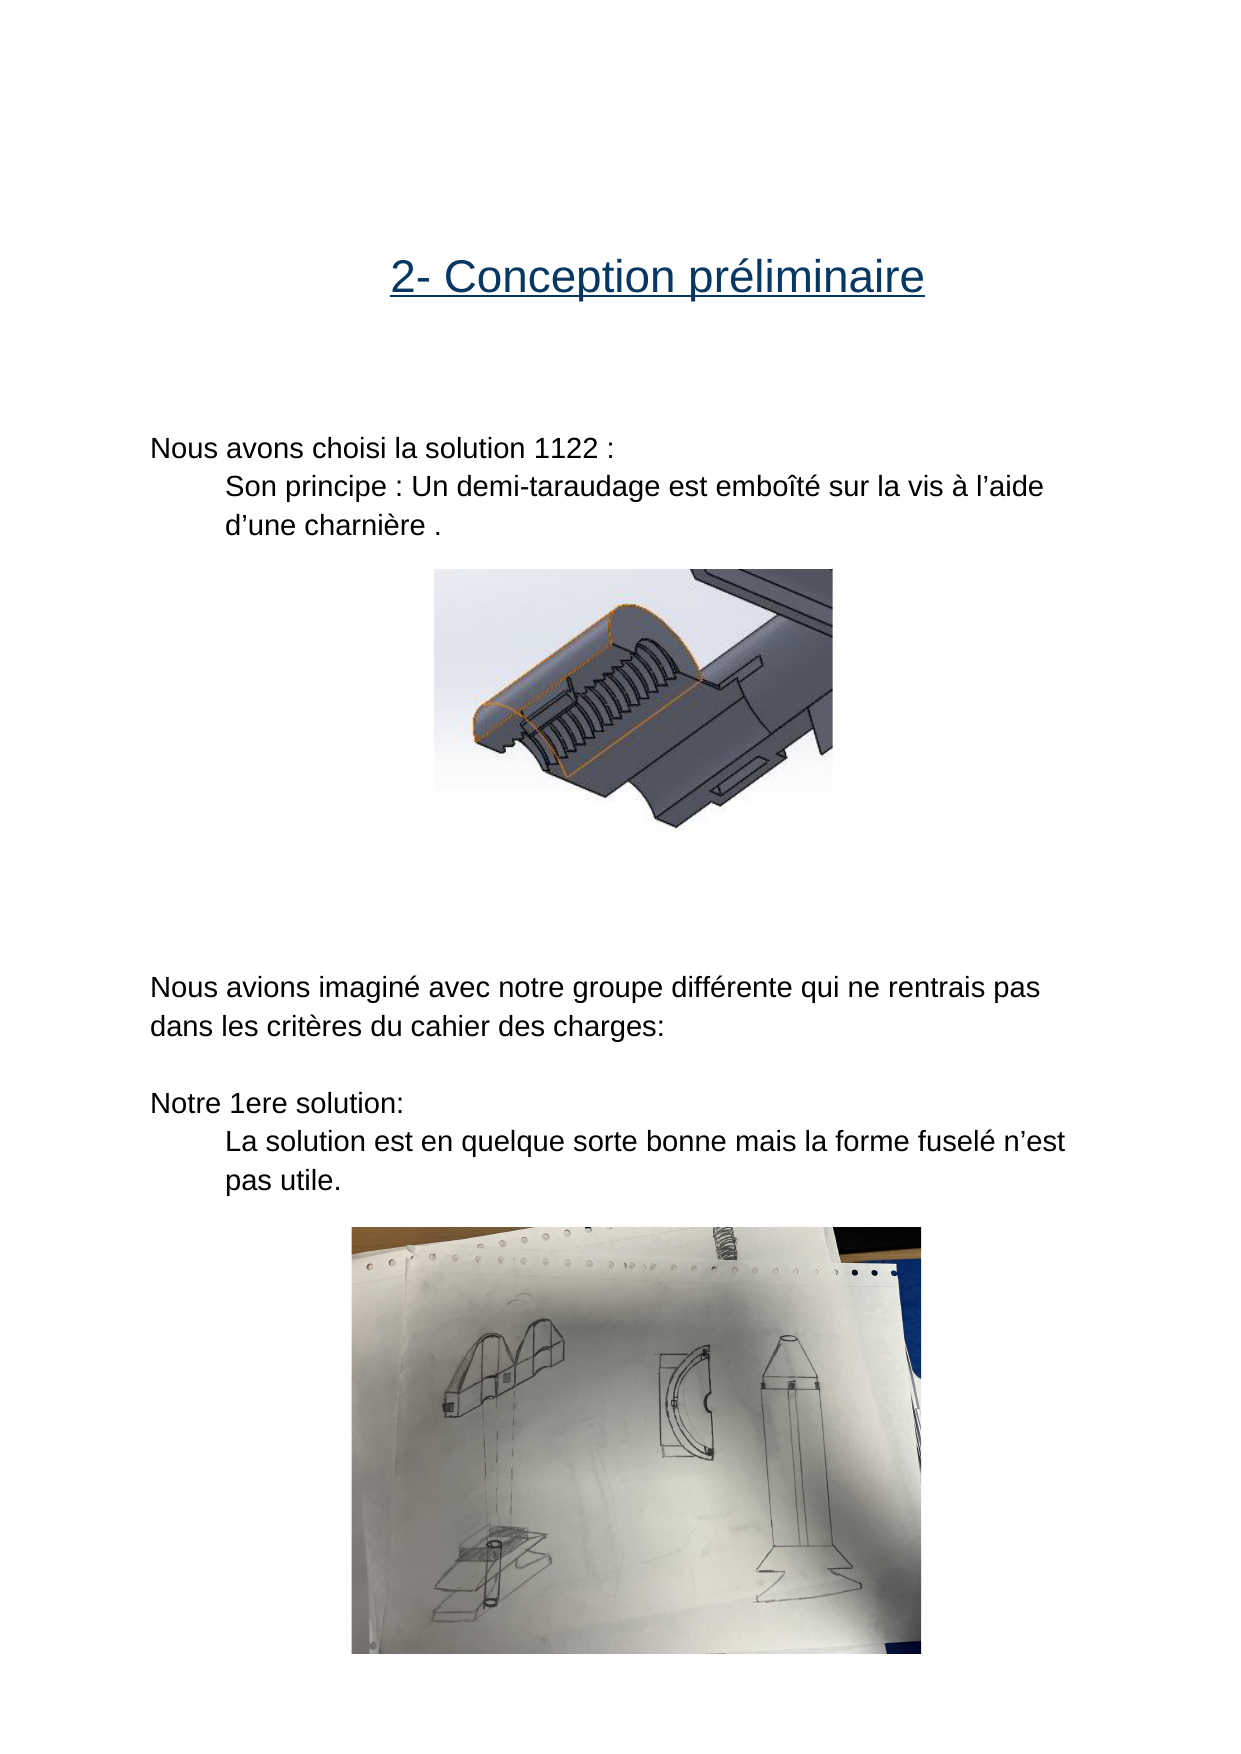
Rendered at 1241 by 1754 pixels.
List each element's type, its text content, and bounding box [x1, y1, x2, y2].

text Nous avions imaginé avec notre groupe différente qui ne rentrais pas dans les critères du cahier des charges: [150, 970, 1090, 1042]
text La solution est en quelque sorte bonne mais la forme fuselé n’est pas utile. [150, 1124, 1090, 1196]
text Notre 1ere solution: [150, 1086, 1090, 1119]
picture [434, 569, 833, 909]
text Nous avons choisi la solution 1122 : [150, 431, 1090, 464]
text Son principe : Un demi-taraudage est emboîté sur la vis à l’aide d’une charnière . [225, 469, 1090, 541]
picture [351, 1227, 922, 1654]
text 2- Conception préliminaire [150, 249, 1090, 302]
